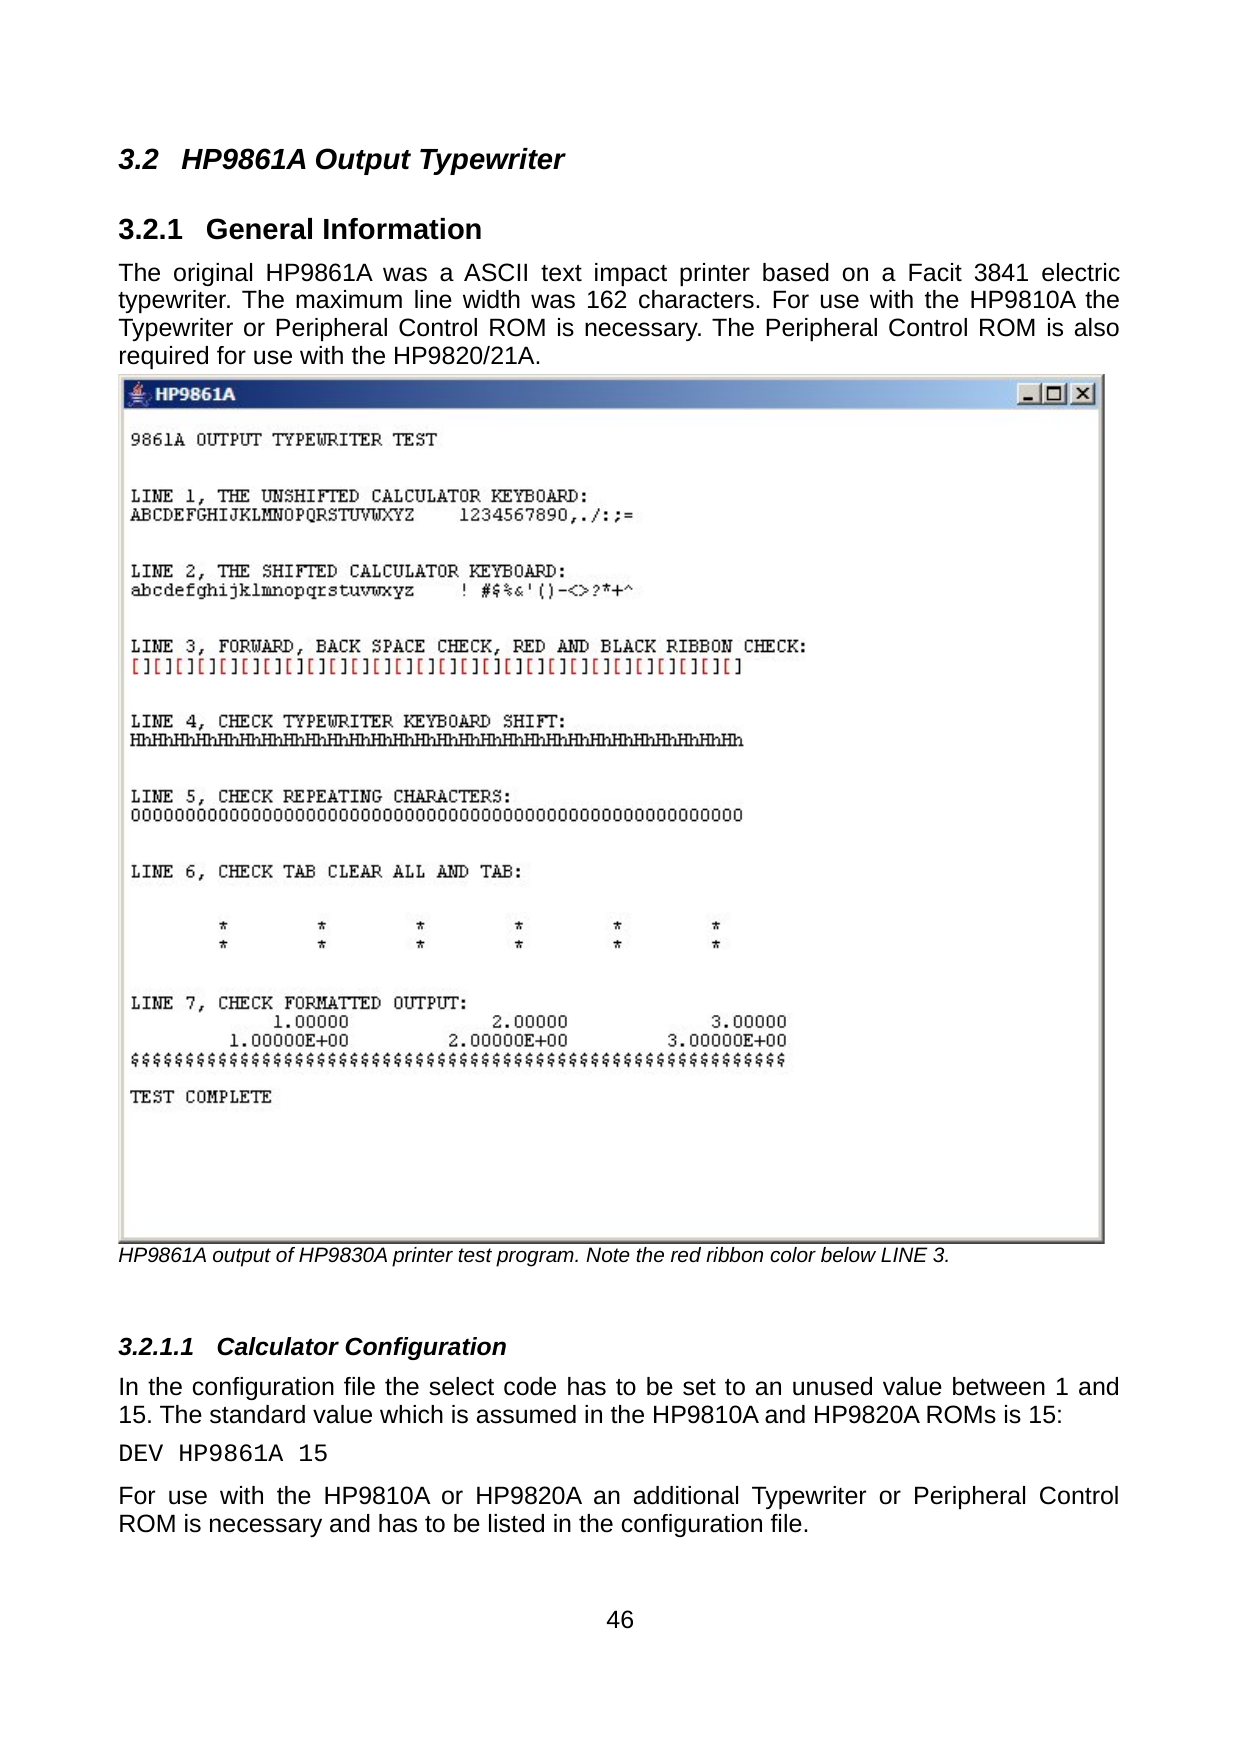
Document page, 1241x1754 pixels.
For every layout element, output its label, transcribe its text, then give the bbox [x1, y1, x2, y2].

text For use with the HP9810A or HP9820A an additional Typewriter or Peripheral Control ROM is necessary and has to be listed in the configuration file. [118, 1482, 1122, 1538]
subtitle HP9861A Output Typewriter [118, 143, 1122, 176]
text In the configuration file the select code has to be set to an unused value between 1 and 15. The standard value which is assumed in the HP9810A and HP9820A ROMs is 15: [118, 1373, 1122, 1428]
text DEV HP9861A 15 [118, 1441, 1122, 1469]
subtitle General Information [118, 213, 1122, 246]
text HP9861A output of HP9830A printer test program. Note the red ribbon color below LINE 3. [118, 395, 1122, 1267]
subtitle Calculator Configuration [118, 1332, 1122, 1360]
picture [118, 374, 1105, 1244]
text The original HP9861A was a ASCII text impact printer based on a Facit 3841 electric typewriter. The maximum line width was 162 characters. For use with the HP9810A the Typewriter or Peripheral Control ROM is necessary. The Peripheral Control ROM is also required for use with the HP9820/21A. [118, 258, 1122, 370]
